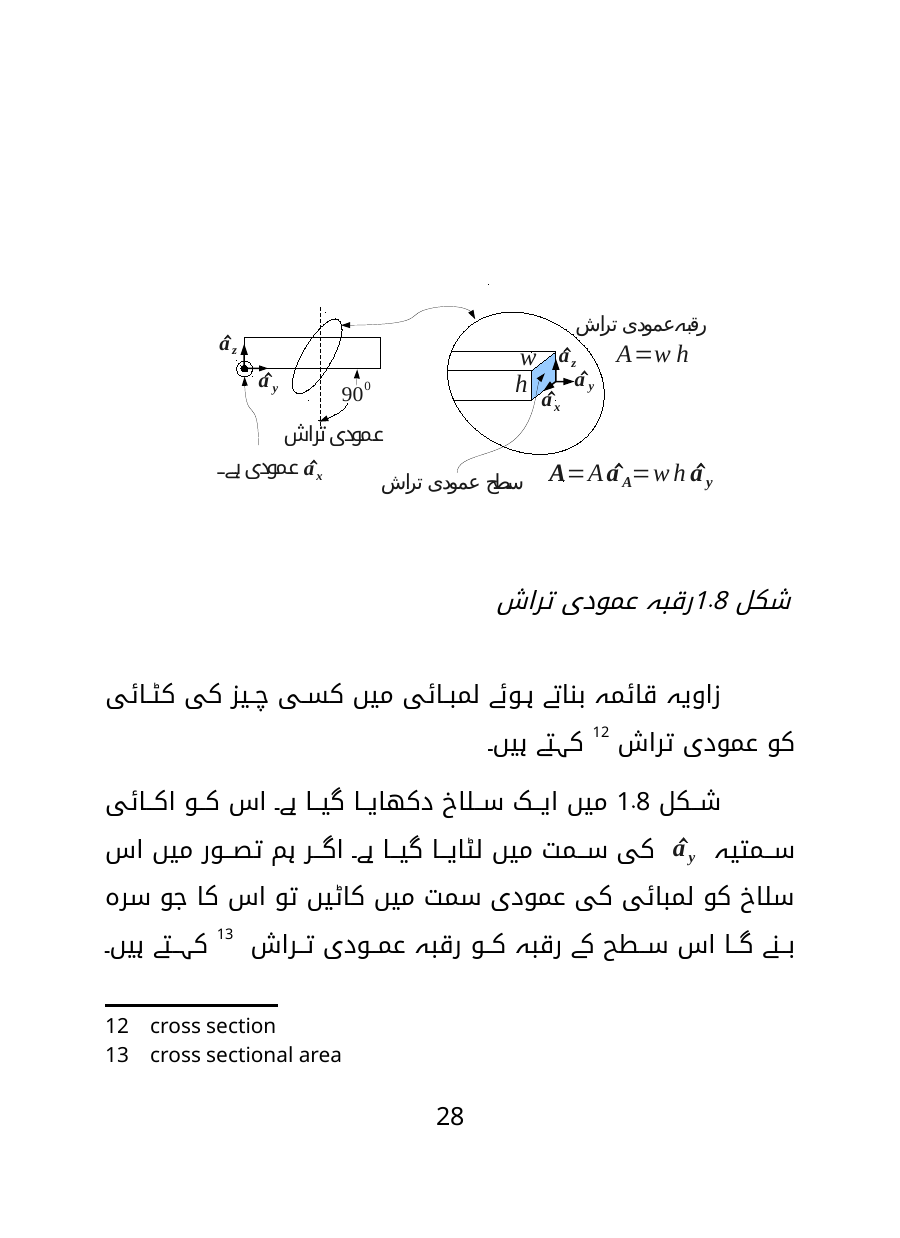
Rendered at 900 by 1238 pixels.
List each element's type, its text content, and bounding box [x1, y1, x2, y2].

text شکل 1.8رقبہ عمودی تراش [110, 181, 790, 625]
text شکل 1.8 میں ایک سلاخ دکھایا گیا ہے۔ اس کو اکائی سمتیہکی سمت میں لٹایا گیا ہے۔ اگر ہم تصور میں اس سلاخ کو لمبائی کی عمودی سمت میں کاٹیں تو اس کا جو سرہ بنے گا اس سطح کے رقبہ کو رقبہ عمودی تراش کہتے ہیں۔ شکل میں دکھایا گیا رقبہ عمودی تراش کی مقدار ہے جہاں [105, 779, 795, 968]
text cross sectional area [105, 1040, 795, 1068]
text زاویہ قائمہ بناتے ہوئے لمبائی میں کسی چیز کی کٹائی کو عمودی تراش کہتے ہیں۔ [105, 671, 795, 766]
text cross section [105, 1012, 795, 1040]
